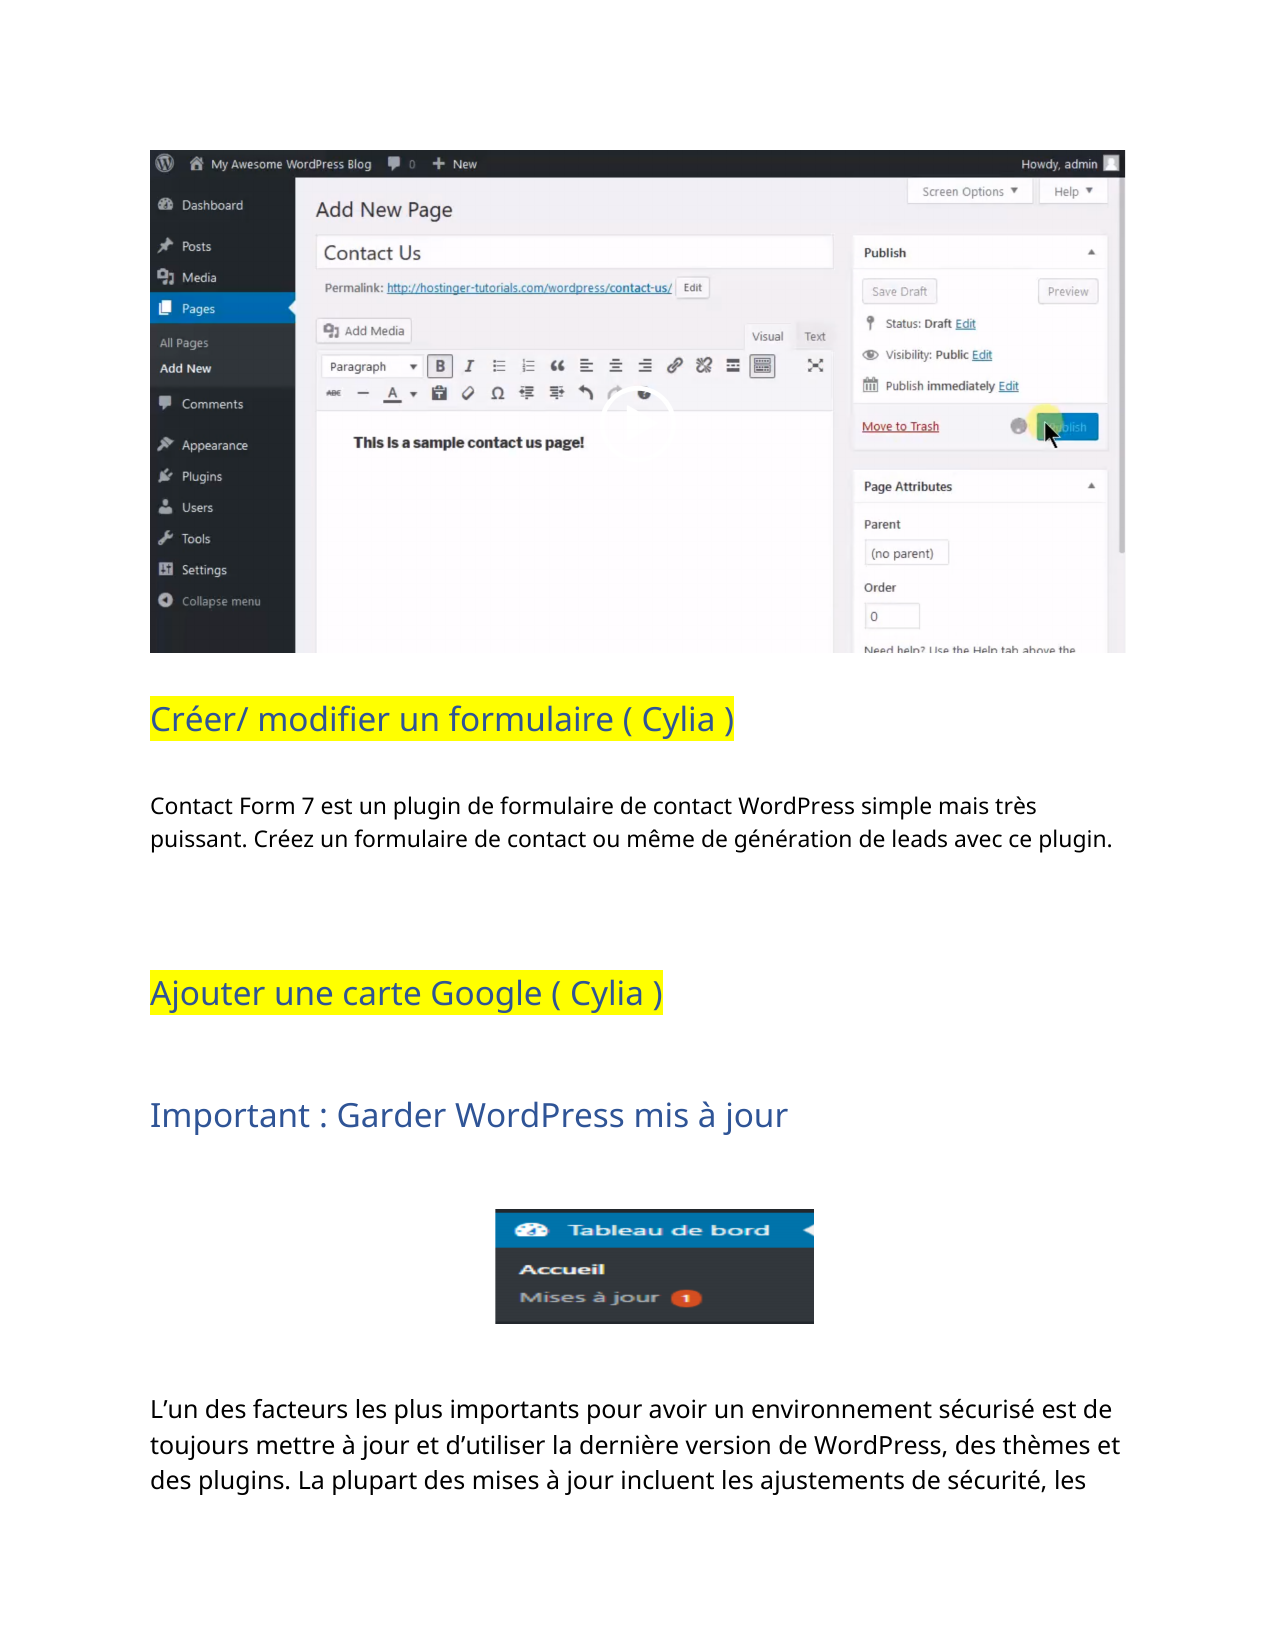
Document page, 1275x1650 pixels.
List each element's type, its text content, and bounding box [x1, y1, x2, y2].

subtitle Créer/ modifier un formulaire ( Cylia ) [150, 696, 1125, 741]
subtitle Ajouter une carte Google ( Cylia ) [150, 969, 1125, 1015]
text Contact Form 7 est un plugin de formulaire de contact WordPress simple mais très puissant. Créez un formulaire de contact ou même de génération de leads avec ce plugin. [150, 790, 1125, 854]
text L’un des facteurs les plus importants pour avoir un environnement sécurisé est de toujours mettre à jour et d’utiliser la dernière version de WordPress, des thèmes et des plugins. La plupart des mises à jour incluent les ajustements de sécurité, les [150, 1392, 1125, 1497]
subtitle Important : Garder WordPress mis à jour [150, 1092, 1125, 1137]
